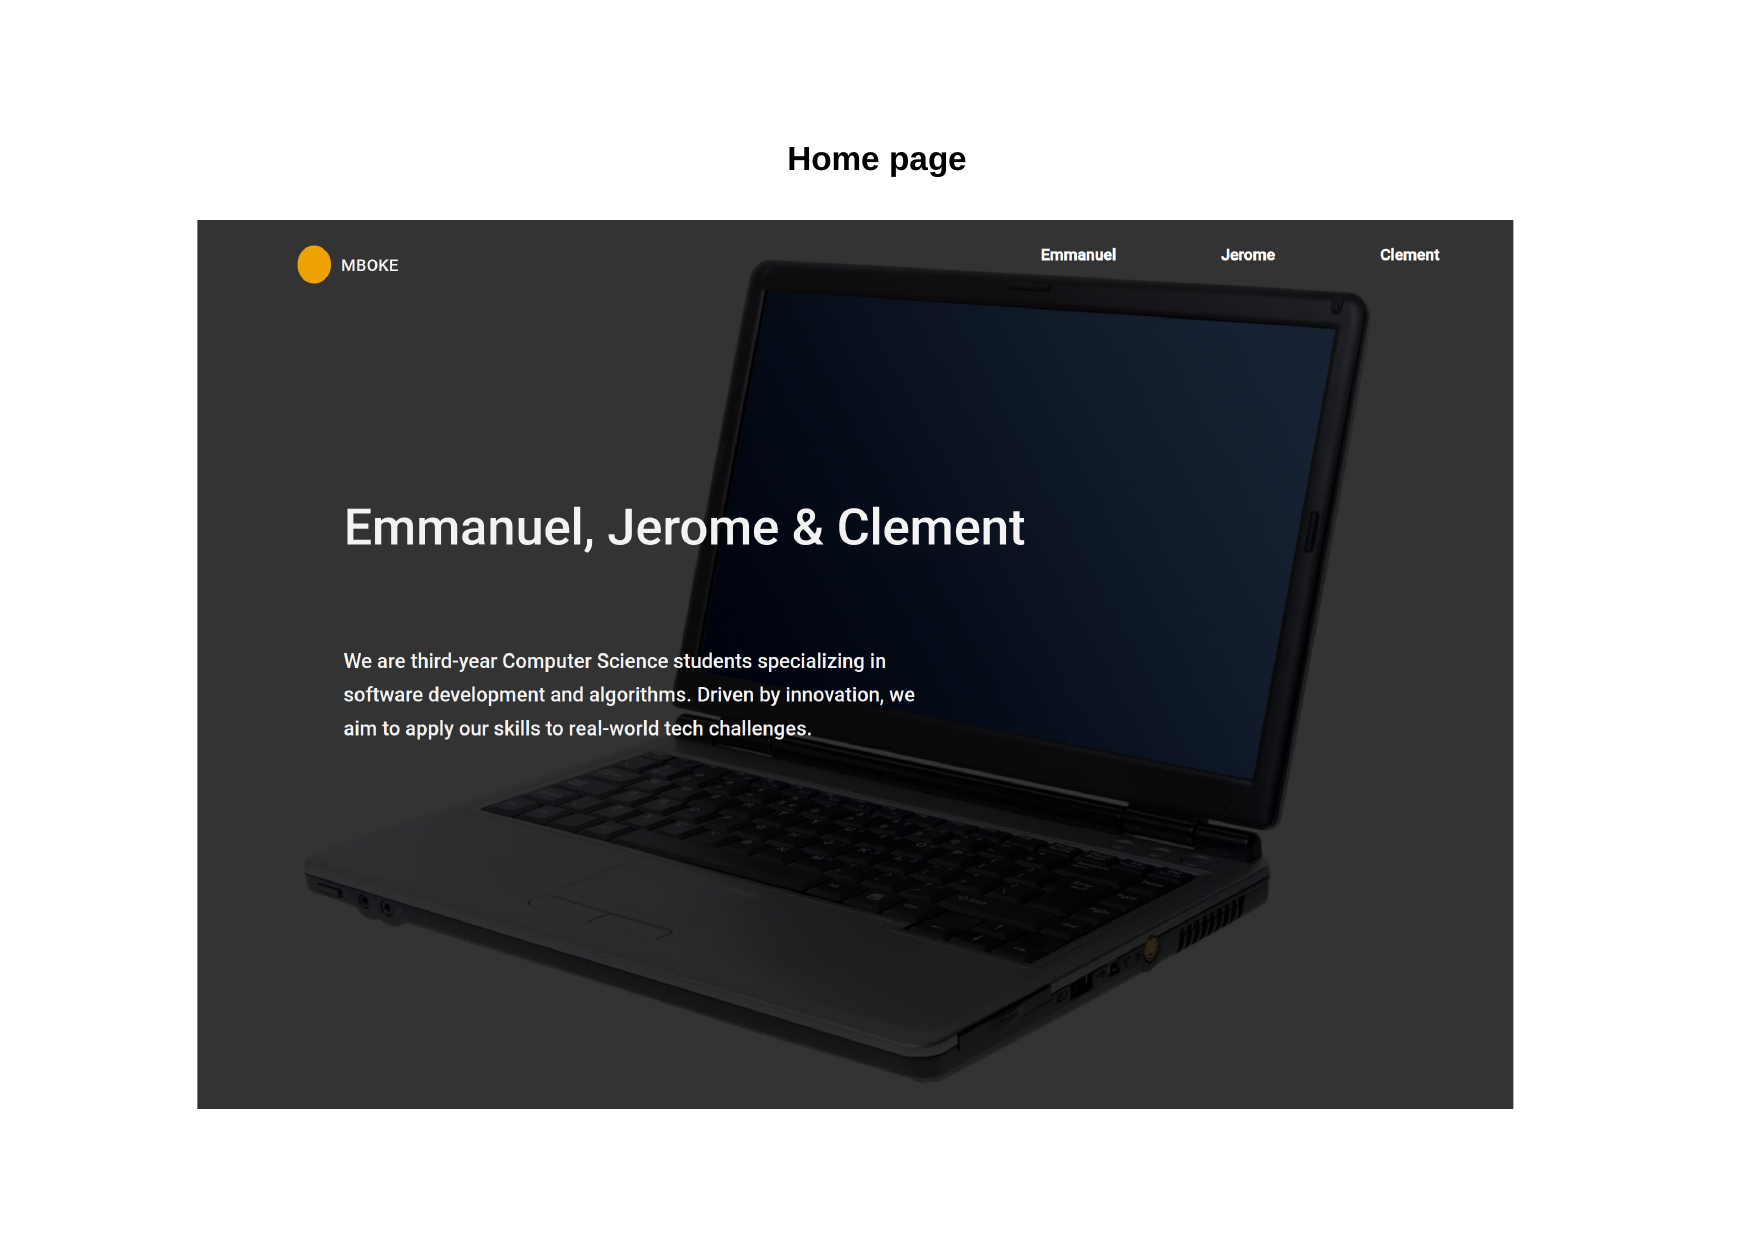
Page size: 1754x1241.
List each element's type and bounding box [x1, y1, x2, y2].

picture [197, 220, 1514, 1109]
